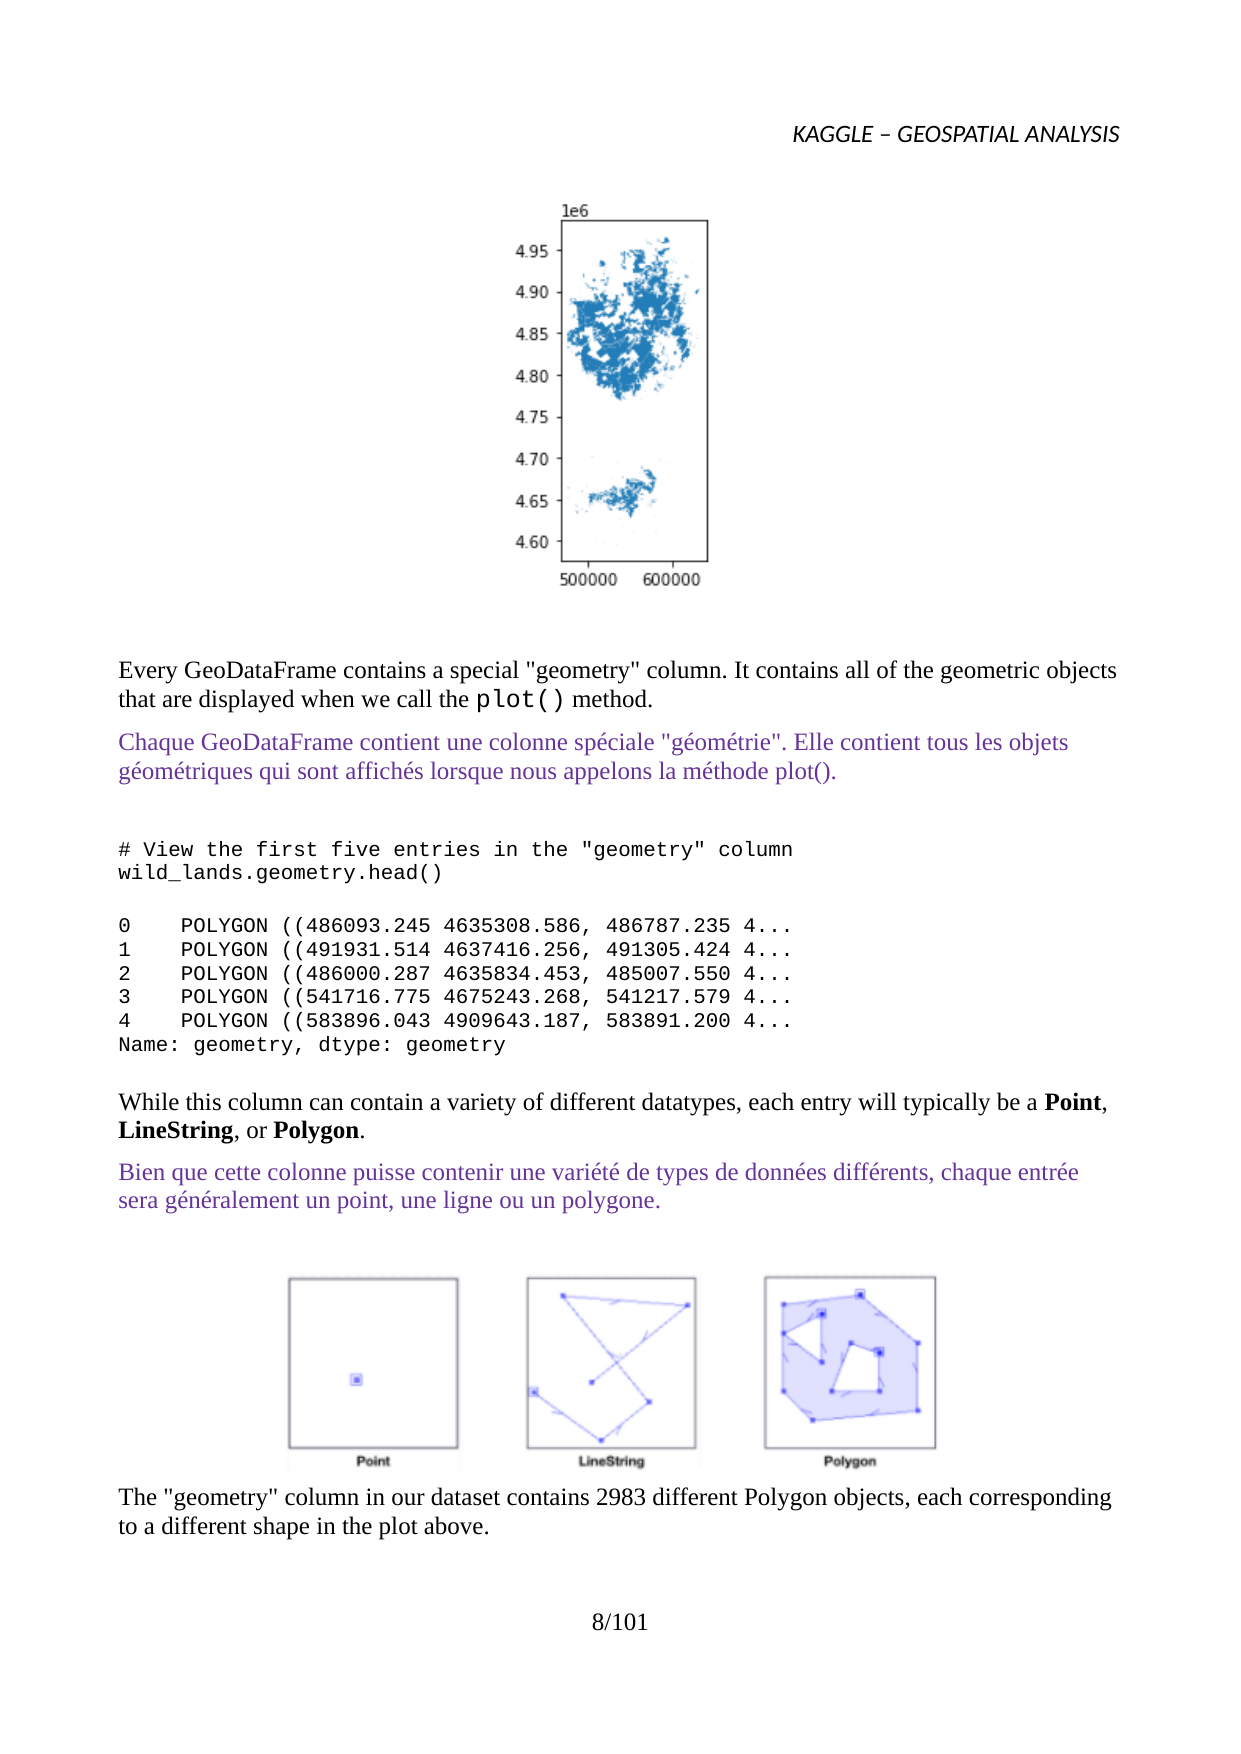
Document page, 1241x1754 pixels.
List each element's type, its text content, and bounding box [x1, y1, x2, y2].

text 0 POLYGON ((486093.245 4635308.586, 486787.235 4... [118, 915, 1122, 939]
text While this column can contain a variety of different datatypes, each entry will typically be a Point, LineString, or Polygon. [118, 1087, 1122, 1144]
text # View the first five entries in the "geometry" column [118, 839, 1122, 862]
text The "geometry" column in our dataset contains 2983 different Polygon objects, each corresponding to a different shape in the plot above. [118, 1268, 1122, 1539]
text 2 POLYGON ((486000.287 4635834.453, 485007.550 4... [118, 963, 1122, 986]
picture [263, 1268, 977, 1482]
text wild_lands.geometry.head() [118, 862, 1122, 886]
text 1 POLYGON ((491931.514 4637416.256, 491305.424 4... [118, 939, 1122, 963]
text 4 POLYGON ((583896.043 4909643.187, 583891.200 4... [118, 1010, 1122, 1034]
text 3 POLYGON ((541716.775 4675243.268, 541217.579 4... [118, 986, 1122, 1010]
text Chaque GeoDataFrame contient une colonne spéciale "géométrie". Elle contient tous les objets géométriques qui sont affichés lorsque nous appelons la méthode plot(). [118, 727, 1122, 785]
text Every GeoDataFrame contains a special "geometry" column. It contains all of the geometric objects that are displayed when we call the plot() method. [118, 655, 1122, 715]
picture [475, 178, 765, 614]
text Name: geometry, dtype: geometry [118, 1034, 1122, 1057]
text Bien que cette colonne puisse contenir une variété de types de données différents, chaque entrée sera généralement un point, une ligne ou un polygone. [118, 1157, 1122, 1214]
